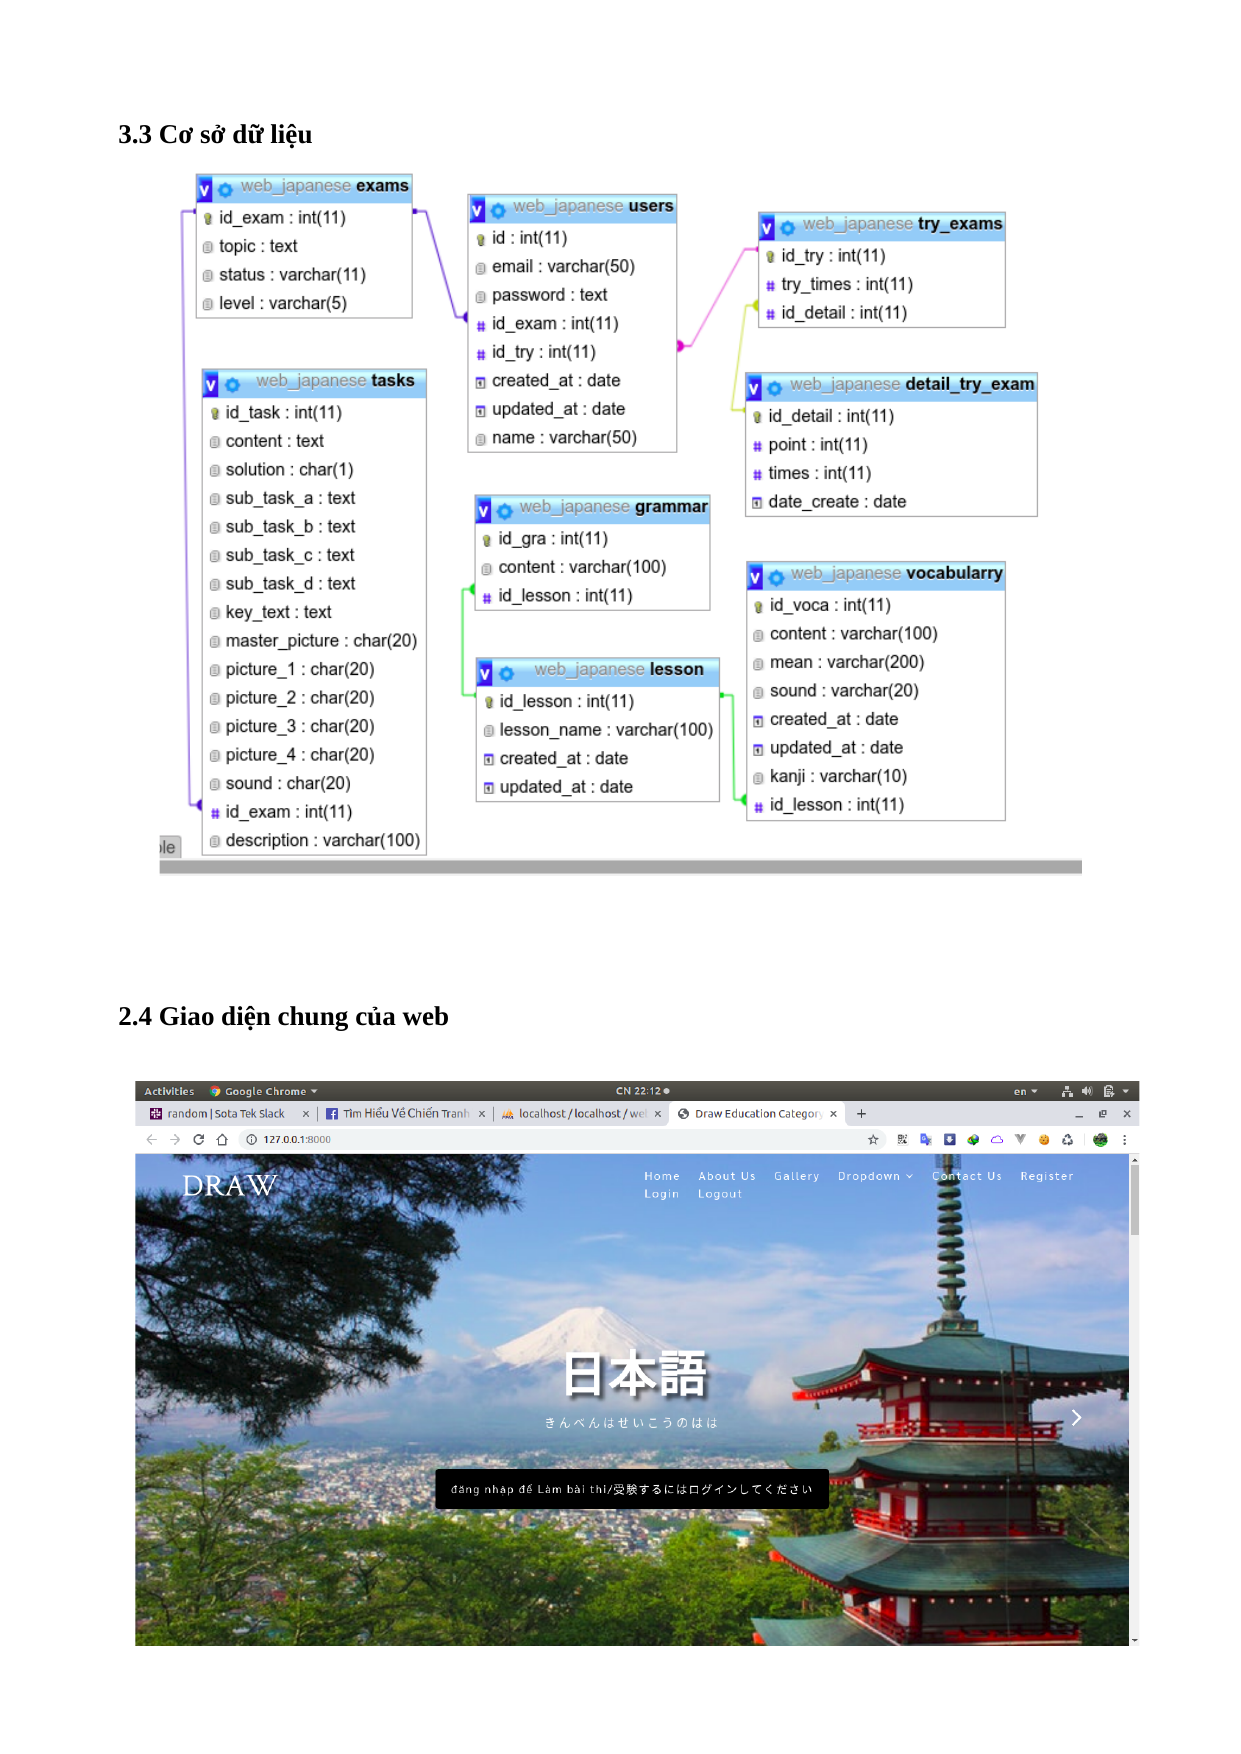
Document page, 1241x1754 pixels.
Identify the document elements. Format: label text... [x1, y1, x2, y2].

picture [159, 163, 1082, 876]
text 3.3 Cơ sở dữ liệu [118, 118, 1122, 149]
text 2.4 Giao diện chung của web [118, 1000, 1122, 1031]
picture [135, 1081, 1140, 1646]
